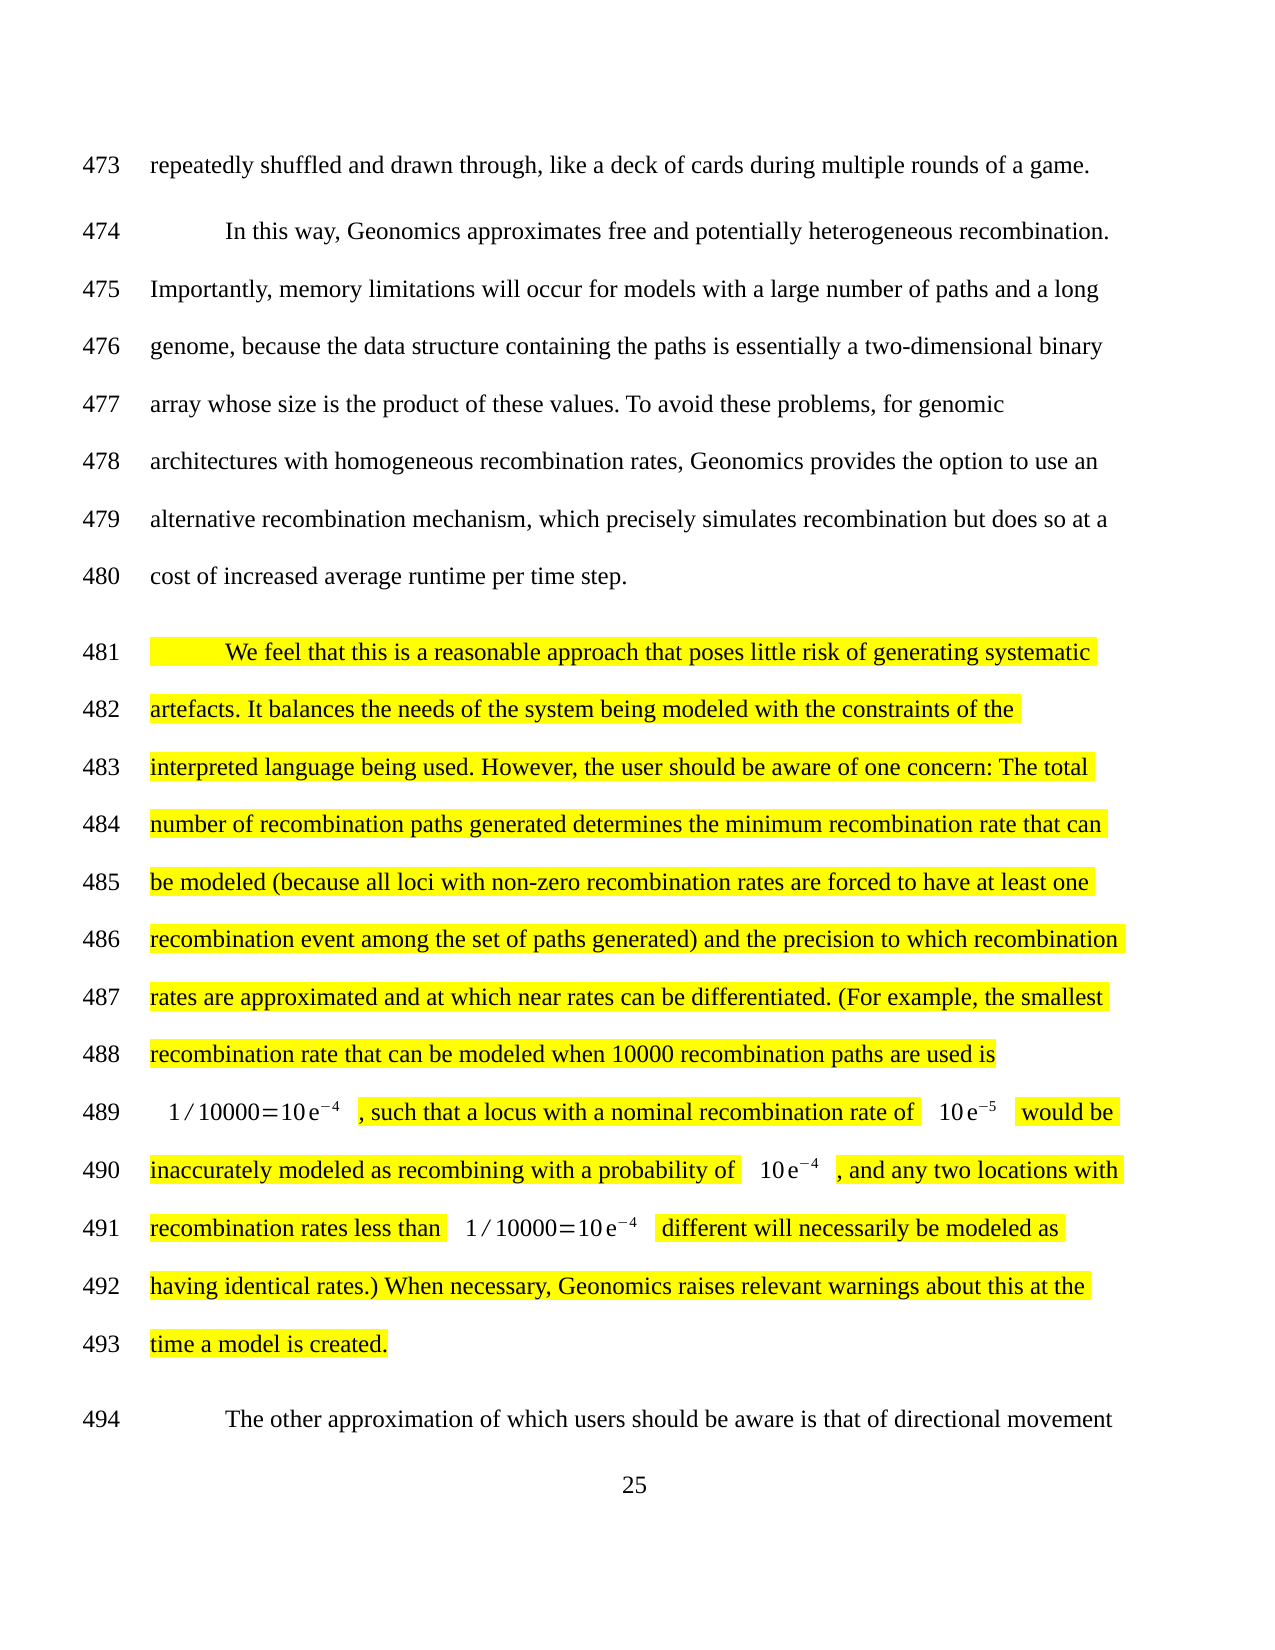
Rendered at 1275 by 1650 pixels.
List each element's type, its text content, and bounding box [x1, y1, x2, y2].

text We feel that this is a reasonable approach that poses little risk of generating systematic artefacts. It balances the needs of the system being modeled with the constraints of the interpreted language being used. However, the user should be aware of one concern: The total number of recombination paths generated determines the minimum recombination rate that can be modeled (because all loci with non-zero recombination rates are forced to have at least one recombination event among the set of paths generated) and the precision to which recombination rates are approximated and at which near rates can be differentiated. (For example, the smallest recombination rate that can be modeled when 10000 recombination paths are used is , such that a locus with a nominal recombination rate of would be inaccurately modeled as recombining with a probability of , and any two locations with recombination rates less than different will necessarily be modeled as having identical rates.) When necessary, Geonomics raises relevant warnings about this at the time a model is created. [150, 637, 1125, 1357]
text In this way, Geonomics approximates free and potentially heterogeneous recombination. Importantly, memory limitations will occur for models with a large number of paths and a long genome, because the data structure containing the paths is essentially a two-dimensional binary array whose size is the product of these values. To avoid these problems, for genomic architectures with homogeneous recombination rates, Geonomics provides the option to use an alternative recombination mechanism, which precisely simulates recombination but does so at a cost of increased average runtime per time step. [150, 216, 1125, 590]
text repeatedly shuffled and drawn through, like a deck of cards during multiple rounds of a game. [150, 150, 1125, 179]
text The other approximation of which users should be aware is that of directional movement [150, 1404, 1125, 1433]
